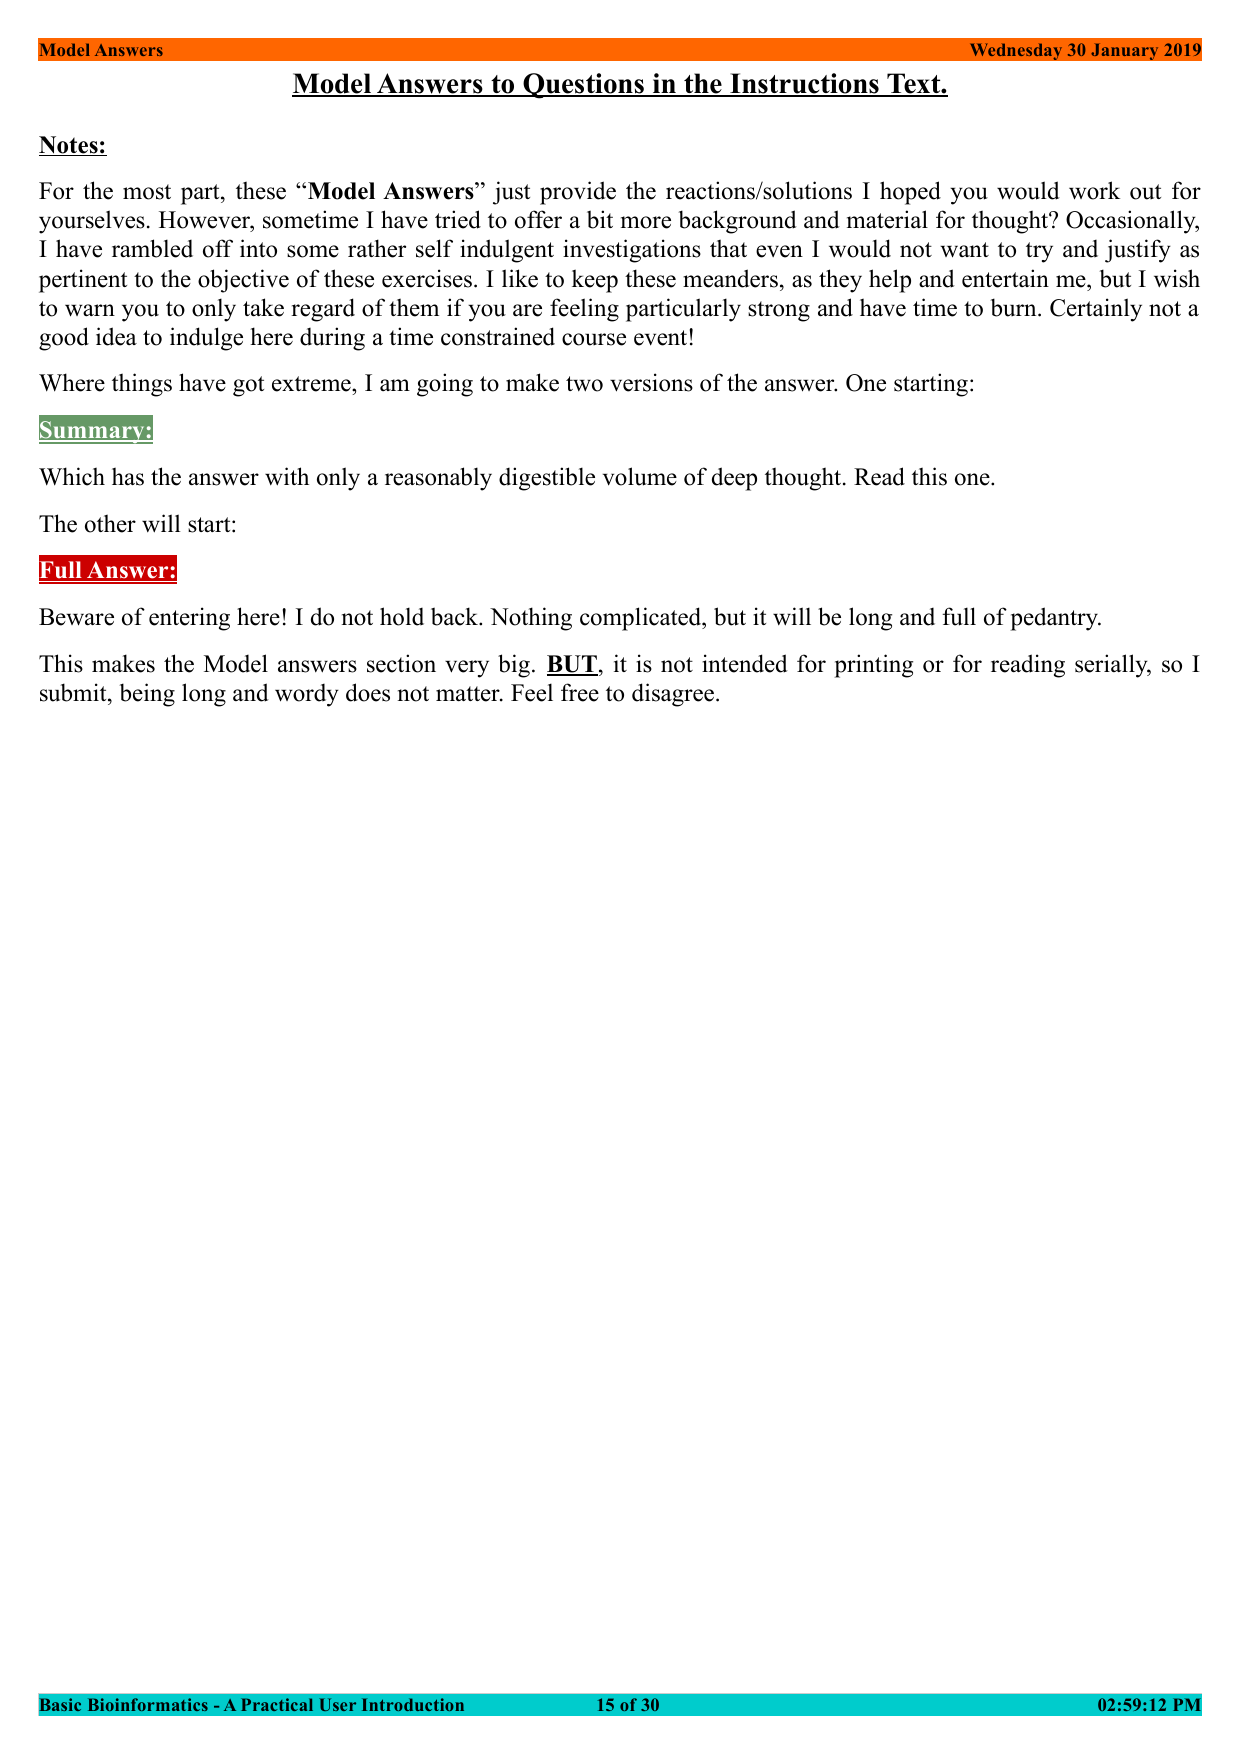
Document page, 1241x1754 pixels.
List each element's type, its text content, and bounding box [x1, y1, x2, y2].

text Model Answers to Questions in the Instructions Text. [38, 66, 1202, 100]
text Beware of entering here! I do not hold back. Nothing complicated, but it will be long and full of pedantry. [38, 602, 1202, 631]
text Notes: [38, 129, 1202, 158]
text Summary: [38, 415, 1202, 444]
text Where things have got extreme, I am going to make two versions of the answer. One starting: [38, 368, 1202, 397]
text This makes the Model answers section very big. BUT, it is not intended for printing or for reading serially, so I submit, being long and wordy does not matter. Feel free to disagree. [38, 649, 1202, 707]
text For the most part, these “Model Answers” just provide the reactions/solutions I hoped you would work out for yourselves. However, sometime I have tried to offer a bit more background and material for thought? Occasionally, I have rambled off into some rather self indulgent investigations that even I would not want to try and justify as pertinent to the objective of these exercises. I like to keep these meanders, as they help and entertain me, but I wish to warn you to only take regard of them if you are feeling particularly strong and have time to burn. Certainly not a good idea to indulge here during a time constrained course event! [38, 176, 1202, 351]
text Full Answer: [38, 555, 1202, 584]
text Which has the answer with only a reasonably digestible volume of deep thought. Read this one. [38, 462, 1202, 491]
text The other will start: [38, 509, 1202, 538]
